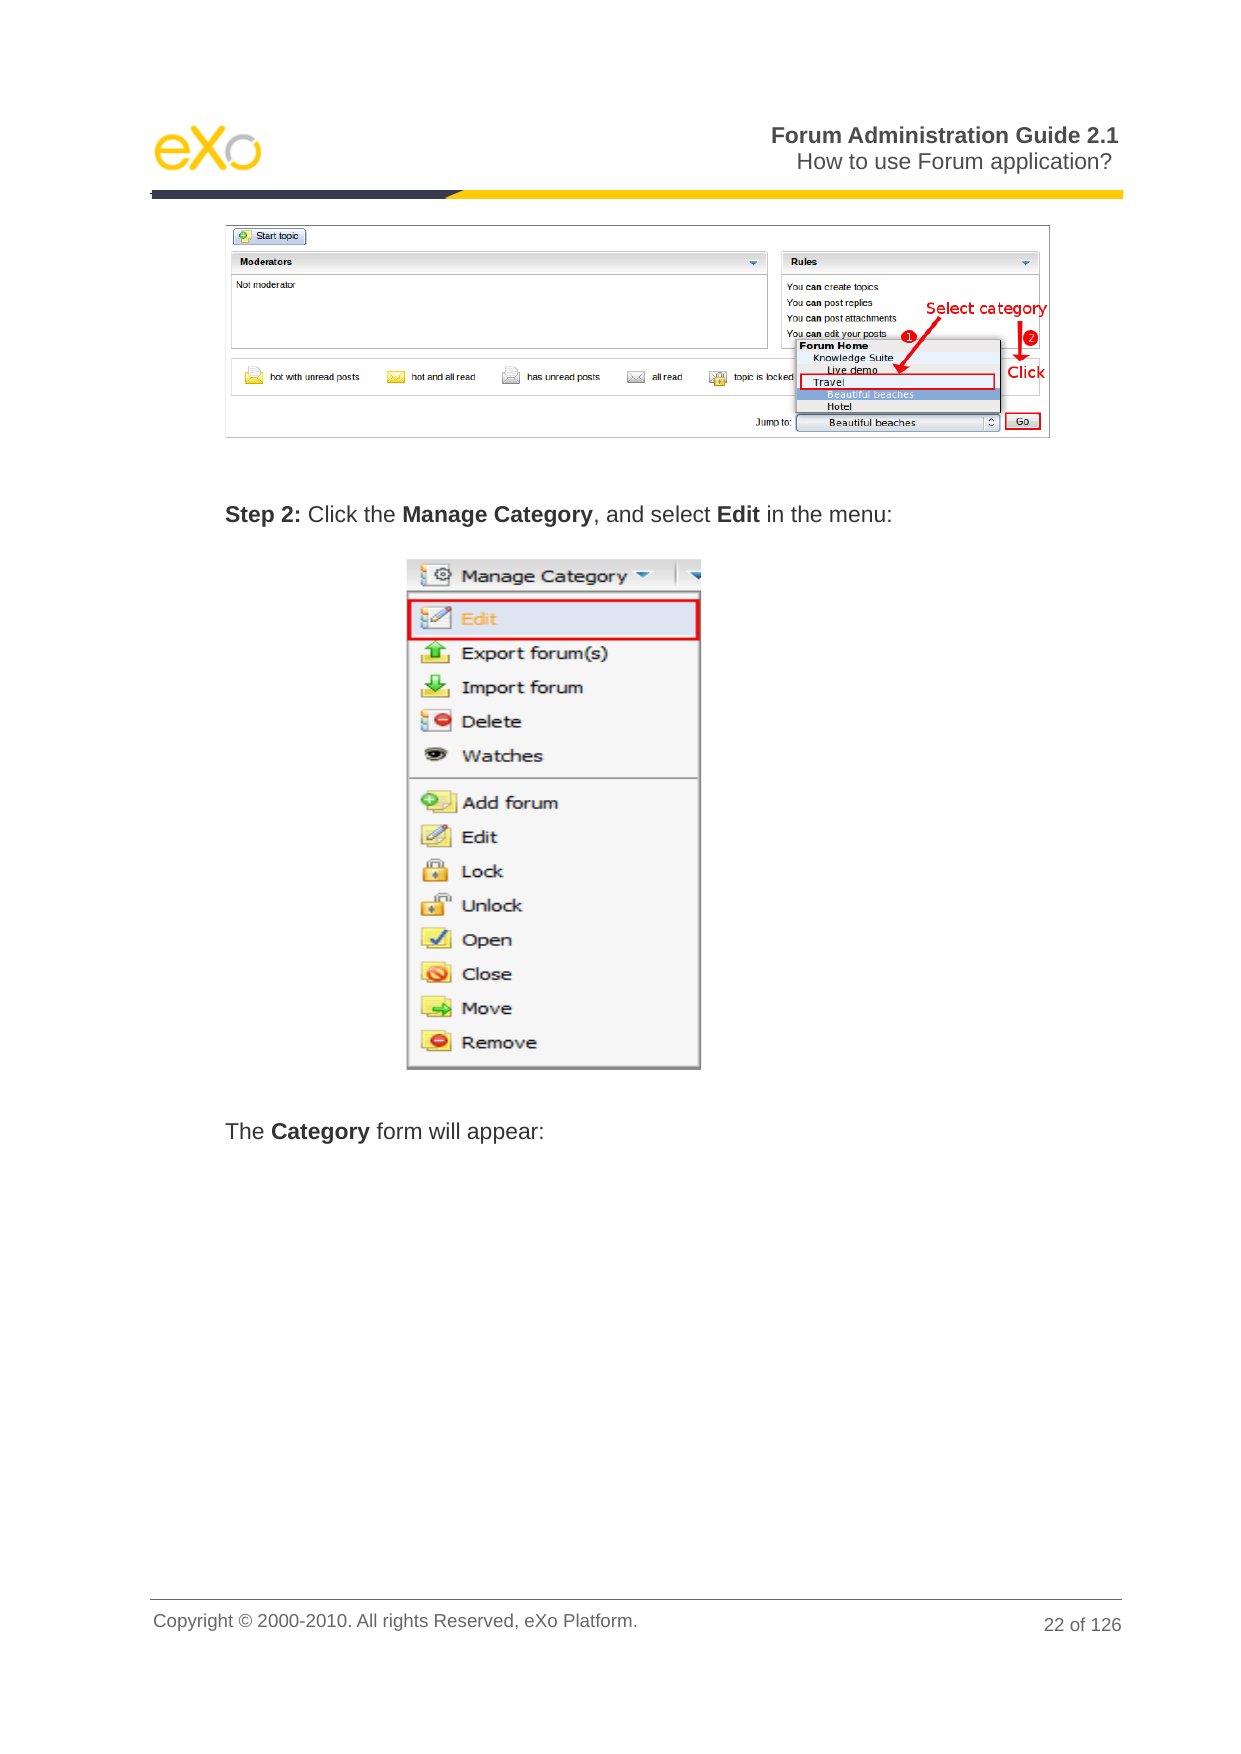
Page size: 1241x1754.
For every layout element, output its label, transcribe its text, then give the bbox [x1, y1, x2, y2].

picture [406, 558, 702, 1070]
picture [225, 225, 1050, 438]
picture [151, 190, 1124, 199]
list The Category form will appear: [187, 1118, 1122, 1145]
list Step 2: Click the Manage Category, and select Edit in the menu: [187, 501, 1122, 527]
picture [155, 125, 262, 171]
